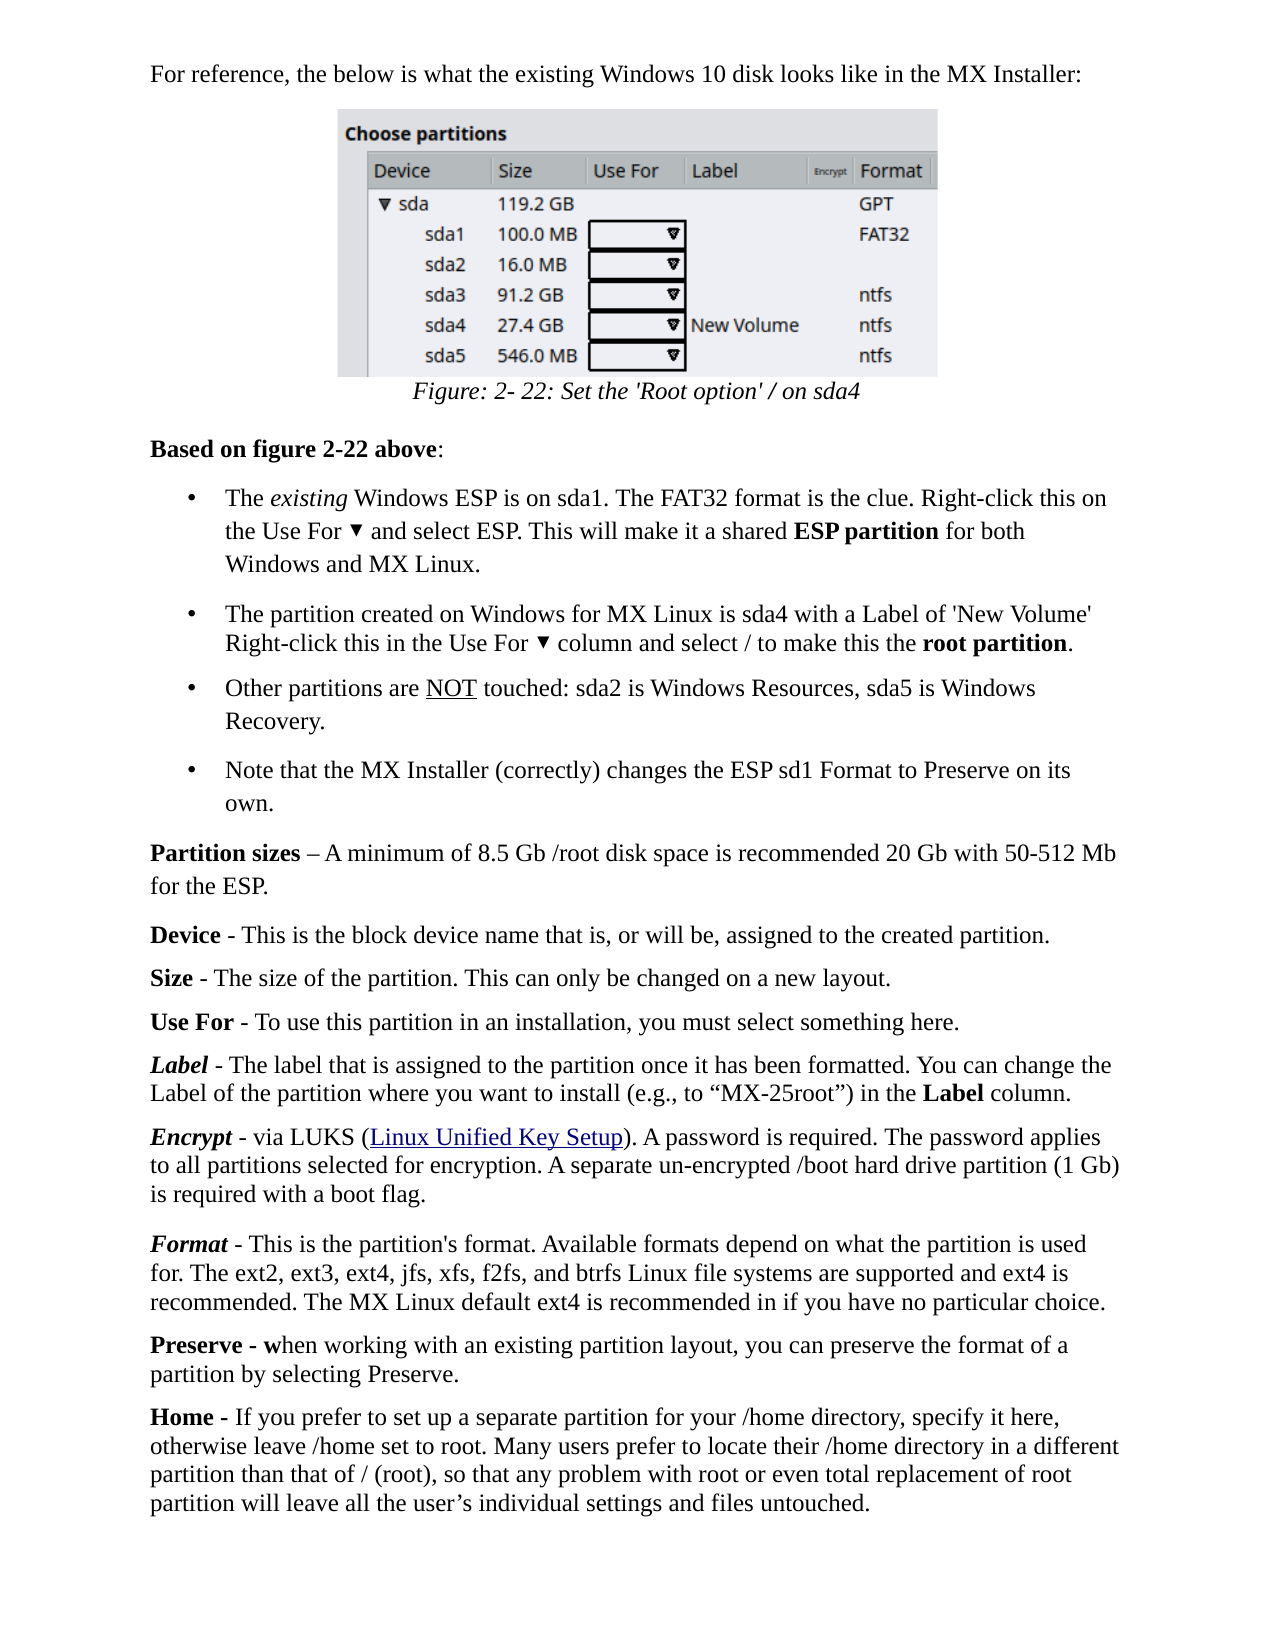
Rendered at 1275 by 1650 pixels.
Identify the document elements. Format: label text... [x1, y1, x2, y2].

text Use For - To use this partition in an installation, you must select something here. [150, 1007, 1125, 1035]
text For reference, the below is what the existing Windows 10 disk looks like in the MX Installer: [150, 59, 1125, 88]
text Encrypt - via LUKS (Linux Unified Key Setup). A password is required. The password applies to all partitions selected for encryption. A separate un-encrypted /boot hard drive partition (1 Gb) is required with a boot flag. [150, 1122, 1125, 1208]
list The partition created on Windows for MX Linux is sda4 with a Label of 'New Volume' Right-click this in the Use For ▾ column and select / to make this the root partition. [187, 599, 1125, 656]
text Home - If you prefer to set up a separate partition for your /home directory, specify it here, otherwise leave /home set to root. Many users prefer to locate their /home directory in a different partition than that of / (root), so that any problem with root or even total replacement of root partition will leave all the user’s individual settings and files untouched. [150, 1402, 1125, 1517]
text Partition sizes – A minimum of 8.5 Gb /root disk space is recommended 20 Gb with 50-512 Mb for the ESP. [150, 838, 1125, 900]
text Preserve - when working with an existing partition layout, you can preserve the format of a partition by selecting Preserve. [150, 1330, 1125, 1388]
text Based on figure 2-22 above: [150, 434, 1125, 463]
text Format - This is the partition's format. Available formats depend on what the partition is used for. The ext2, ext3, ext4, jfs, xfs, f2fs, and btrfs Linux file systems are supported and ext4 is recommended. The MX Linux default ext4 is recommended in if you have no particular choice. [150, 1229, 1125, 1316]
text Figure: 2- 22: Set the 'Root option' / on sda4 [150, 104, 1125, 405]
list Other partitions are NOT touched: sda2 is Windows Resources, sda5 is Windows Recovery. [187, 673, 1125, 735]
list The existing Windows ESP is on sda1. The FAT32 format is the clue. Right-click this on the Use For ▾ and select ESP. This will make it a shared ESP partition for both Windows and MX Linux. [187, 483, 1125, 578]
text Size - The size of the partition. This can only be changed on a new layout. [150, 963, 1125, 992]
list Note that the MX Installer (correctly) changes the ESP sd1 Format to Preserve on its own. [187, 755, 1125, 817]
picture [337, 109, 938, 377]
text Label - The label that is assigned to the partition once it has been formatted. You can change the Label of the partition where you want to install (e.g., to “MX-25root”) in the Label column. [150, 1050, 1125, 1107]
text Device - This is the block device name that is, or will be, assigned to the created partition. [150, 920, 1125, 949]
